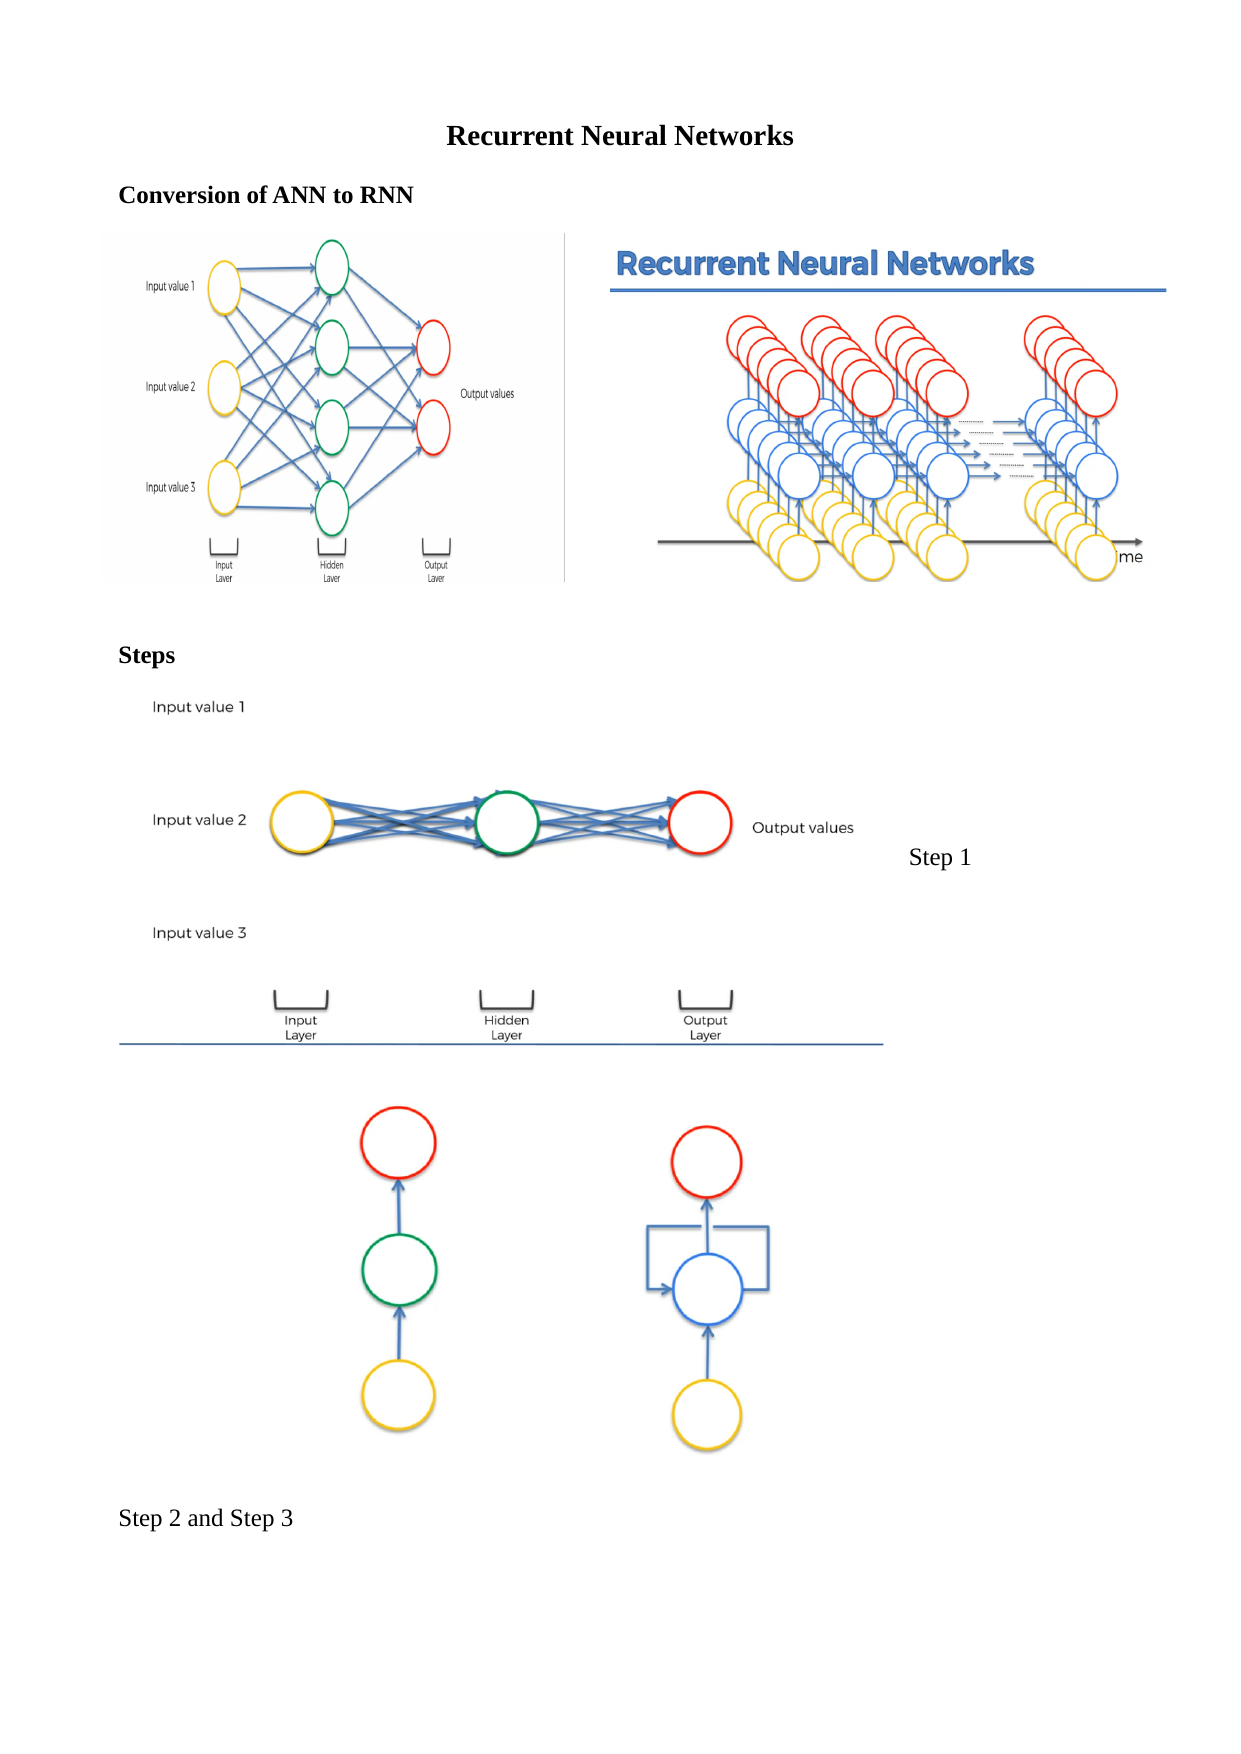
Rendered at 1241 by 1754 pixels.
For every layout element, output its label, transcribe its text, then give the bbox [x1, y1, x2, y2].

picture [99, 233, 565, 582]
picture [567, 1106, 849, 1479]
picture [268, 1092, 497, 1462]
text Step 2 and Step 3 [118, 1503, 1122, 1532]
text Recurrent Neural Networks [118, 118, 1122, 152]
picture [119, 679, 884, 1047]
text Conversion of ANN to RNN [118, 180, 1122, 209]
text Step 1 [884, 842, 1122, 870]
text Steps [118, 640, 1122, 669]
picture [610, 238, 1167, 582]
